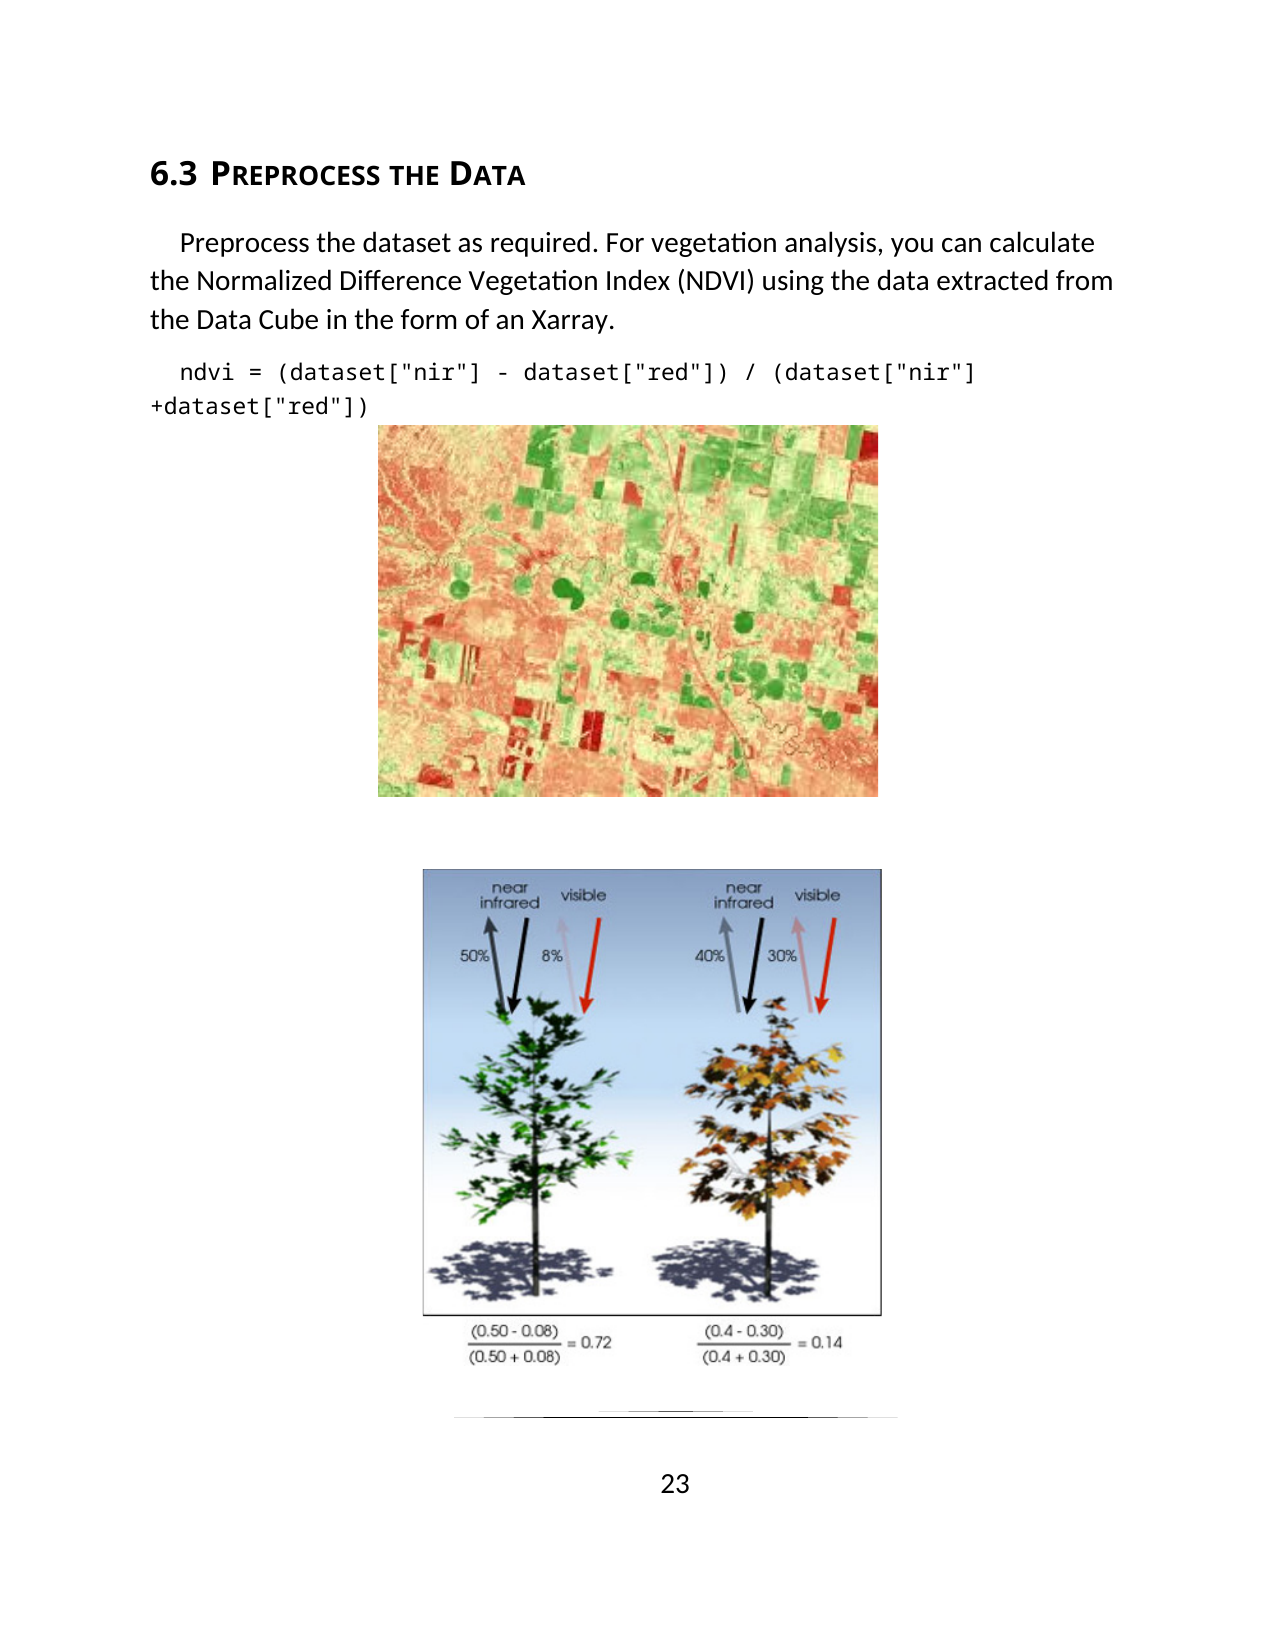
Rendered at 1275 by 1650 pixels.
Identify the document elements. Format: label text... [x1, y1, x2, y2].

text Preprocess the dataset as required. For vegetation analysis, you can calculate the Normalized Difference Vegetation Index (NDVI) using the data extracted from the Data Cube in the form of an Xarray. [150, 224, 1125, 336]
subtitle Preprocess the Data [150, 150, 1125, 195]
picture [378, 425, 879, 797]
picture [422, 869, 882, 1366]
text ndvi = (dataset["nir"] - dataset["red"]) / (dataset["nir"]+dataset["red"]) [150, 356, 1125, 421]
